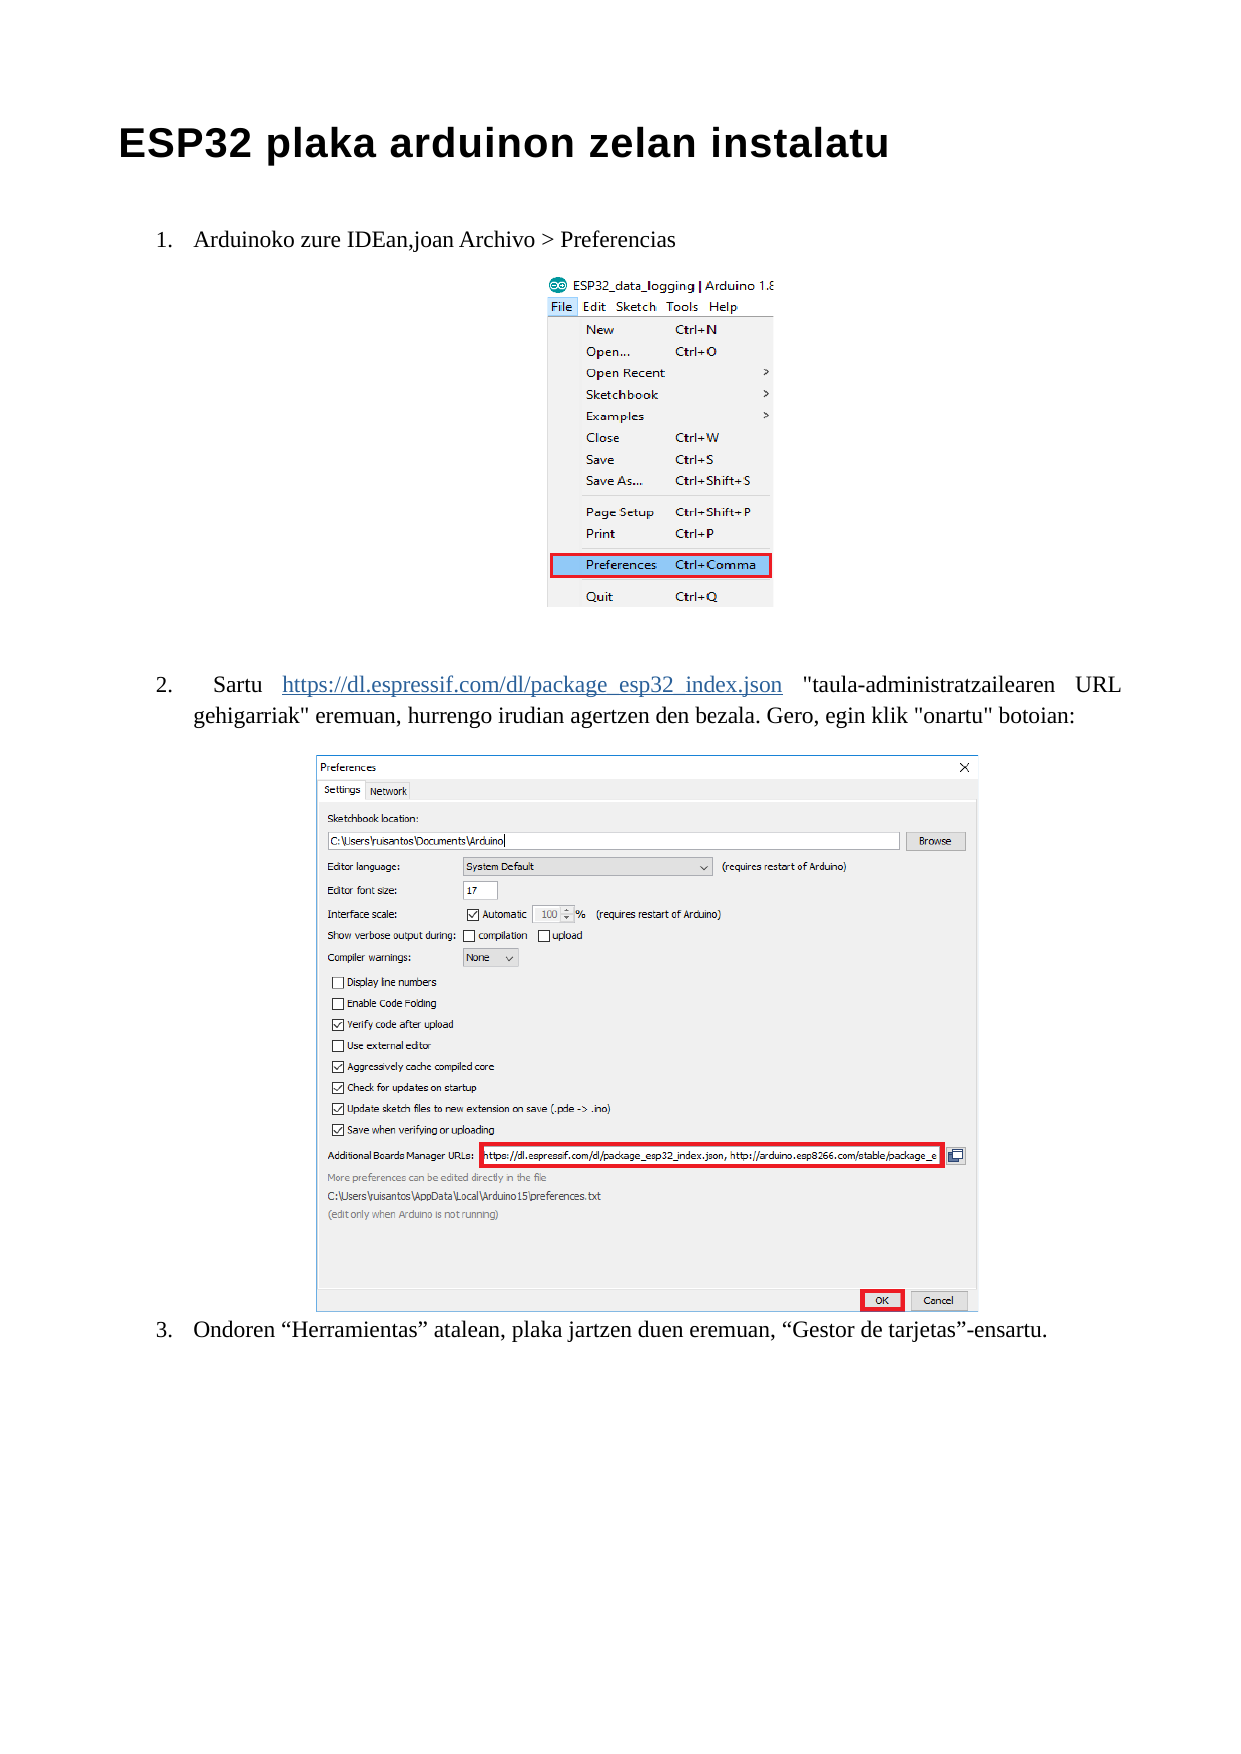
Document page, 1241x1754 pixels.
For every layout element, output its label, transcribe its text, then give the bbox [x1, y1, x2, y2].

subtitle ESP32 plaka arduinon zelan instalatu [118, 118, 1122, 166]
list Sartu https://dl.espressif.com/dl/package_esp32_index.json "taula-administratzailearen URL gehigarriak" eremuan, hurrengo irudian agertzen den bezala. Gero, egin klik "onartu" botoian: [156, 274, 1122, 728]
list Ondoren “Herramientas” atalean, plaka jartzen duen eremuan, “Gestor de tarjetas”-ensartu. [156, 1158, 1122, 1342]
list Arduinoko zure IDEan,joan Archivo > Preferencias [156, 226, 1122, 253]
picture [316, 755, 979, 1312]
picture [547, 274, 774, 607]
